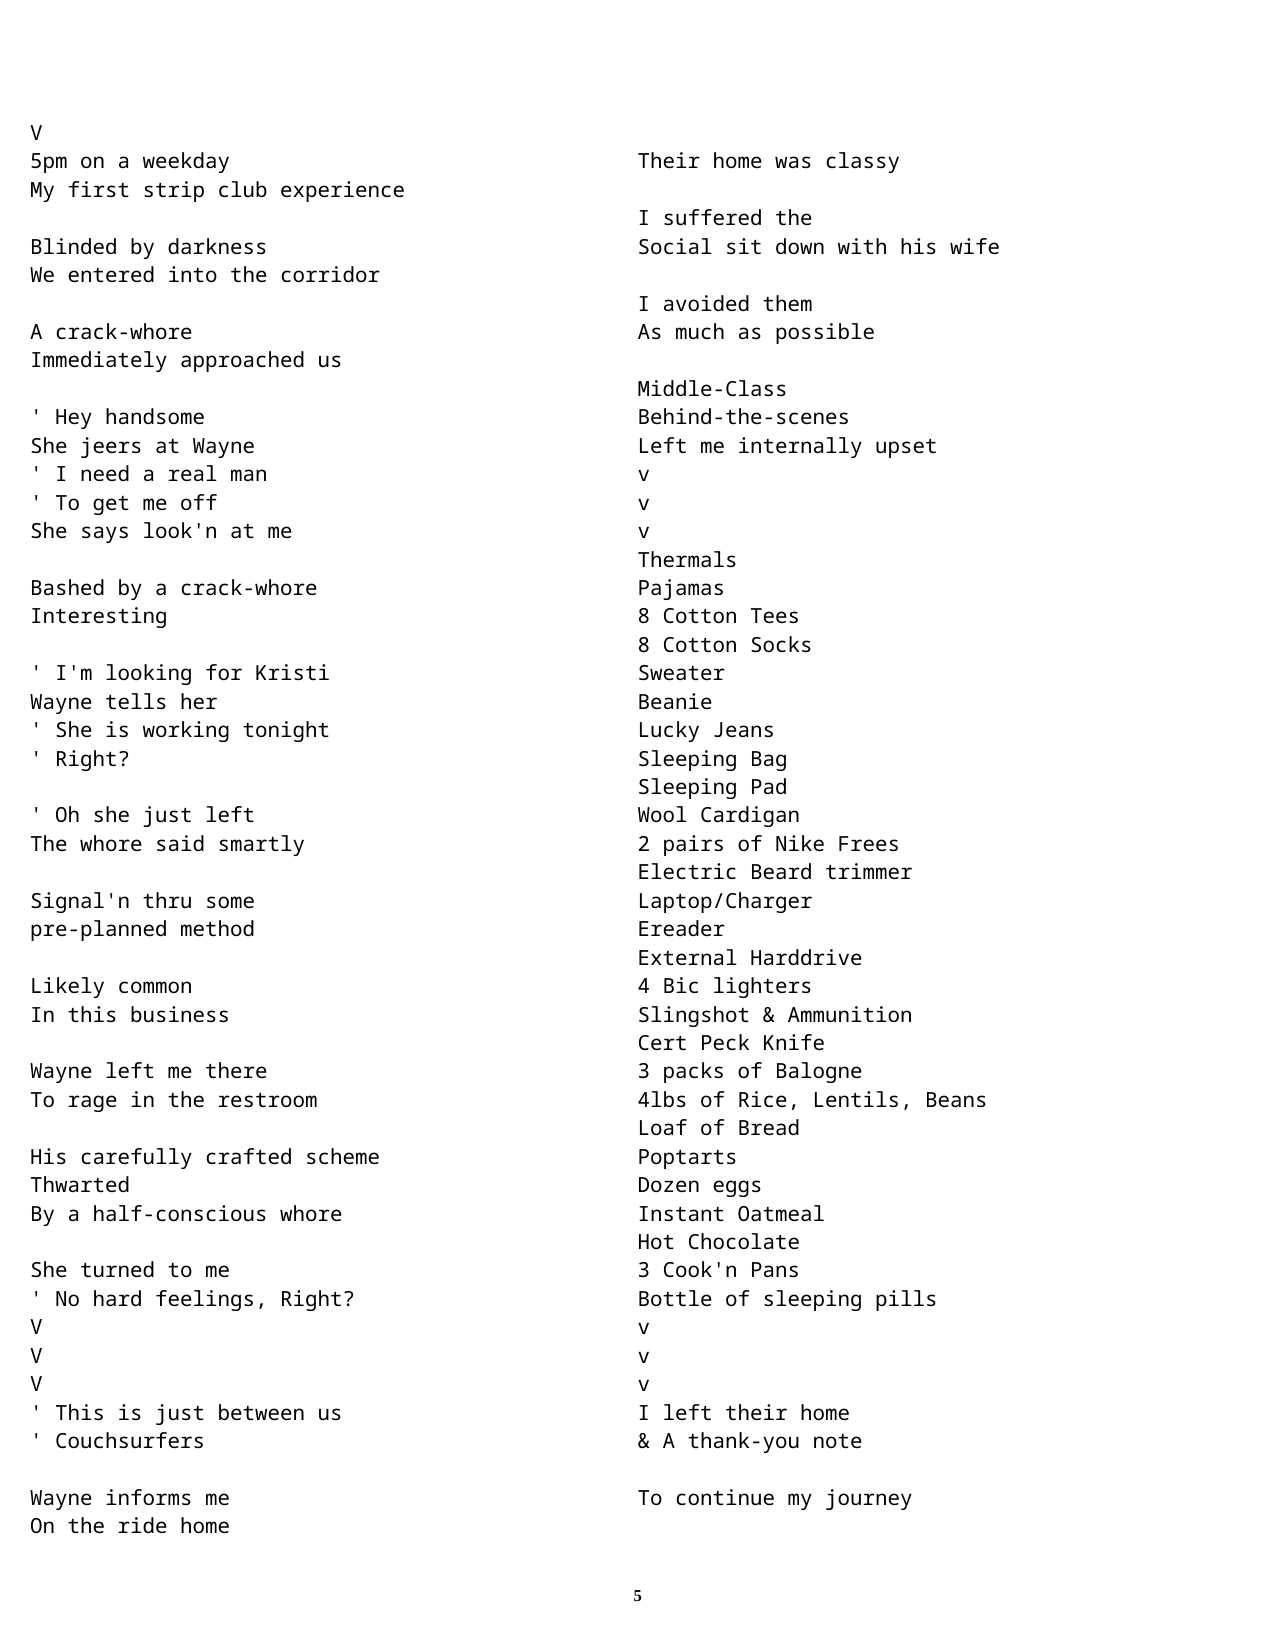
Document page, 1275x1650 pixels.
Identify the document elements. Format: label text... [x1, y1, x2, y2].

text Behind-the-scenes [637, 402, 1245, 431]
text Their home was classy [637, 147, 1245, 175]
text She turned to me [30, 1256, 637, 1284]
text Signal'n thru some [30, 886, 637, 914]
text Bottle of sleeping pills [637, 1284, 1245, 1312]
text V [30, 1312, 637, 1341]
text On the ride home [30, 1512, 637, 1540]
text Likely common [30, 971, 637, 1000]
text Poptarts [637, 1142, 1245, 1170]
text 4lbs of Rice, Lentils, Beans [637, 1085, 1245, 1113]
text The whore said smartly [30, 829, 637, 857]
text 8 Cotton Tees [637, 602, 1245, 630]
text Hot Chocolate [637, 1227, 1245, 1256]
text External Harddrive [637, 943, 1245, 971]
text ' No hard feelings, Right? [30, 1284, 637, 1312]
text To rage in the restroom [30, 1085, 637, 1113]
text v [637, 488, 1245, 516]
text Electric Beard trimmer [637, 857, 1245, 886]
text v [637, 1312, 1245, 1341]
text Immediately approached us [30, 346, 637, 374]
text ' I need a real man [30, 459, 637, 488]
text ' To get me off [30, 488, 637, 516]
text Wool Cardigan [637, 801, 1245, 829]
text v [637, 459, 1245, 488]
text In this business [30, 1000, 637, 1028]
text Middle-Class [637, 374, 1245, 402]
text By a half-conscious whore [30, 1199, 637, 1227]
text Pajamas [637, 573, 1245, 602]
text Instant Oatmeal [637, 1199, 1245, 1227]
text A crack-whore [30, 317, 637, 346]
text Wayne tells her [30, 687, 637, 715]
text Cert Peck Knife [637, 1028, 1245, 1057]
text Slingshot & Ammunition [637, 1000, 1245, 1028]
text v [637, 1369, 1245, 1398]
text Thwarted [30, 1170, 637, 1199]
text Wayne left me there [30, 1057, 637, 1085]
text V [30, 1341, 637, 1369]
text 4 Bic lighters [637, 971, 1245, 1000]
text I avoided them [637, 289, 1245, 317]
text Loaf of Bread [637, 1113, 1245, 1142]
text v [637, 1341, 1245, 1369]
text Bashed by a crack-whore [30, 573, 637, 602]
text 2 pairs of Nike Frees [637, 829, 1245, 857]
text 8 Cotton Socks [637, 630, 1245, 658]
text Sweater [637, 658, 1245, 687]
text She jeers at Wayne [30, 431, 637, 459]
text My first strip club experience [30, 175, 637, 203]
text Beanie [637, 687, 1245, 715]
text I suffered the [637, 203, 1245, 232]
text Social sit down with his wife [637, 232, 1245, 260]
text Sleeping Pad [637, 772, 1245, 801]
text Interesting [30, 602, 637, 630]
text Lucky Jeans [637, 715, 1245, 744]
text She says look'n at me [30, 516, 637, 545]
text As much as possible [637, 317, 1245, 346]
text Thermals [637, 545, 1245, 573]
text His carefully crafted scheme [30, 1142, 637, 1170]
text Dozen eggs [637, 1170, 1245, 1199]
text 3 packs of Balogne [637, 1057, 1245, 1085]
text V [30, 118, 637, 147]
text ' Hey handsome [30, 402, 637, 431]
text ' Oh she just left [30, 801, 637, 829]
text ' Right? [30, 744, 637, 772]
text V [30, 1369, 637, 1398]
text Ereader [637, 914, 1245, 943]
text v [637, 516, 1245, 545]
text ' This is just between us [30, 1398, 637, 1426]
text To continue my journey [637, 1483, 1245, 1512]
text ' Couchsurfers [30, 1426, 637, 1455]
text pre-planned method [30, 914, 637, 943]
text ' She is working tonight [30, 715, 637, 744]
text Blinded by darkness [30, 232, 637, 260]
text Wayne informs me [30, 1483, 637, 1512]
text & A thank-you note [637, 1426, 1245, 1455]
text Laptop/Charger [637, 886, 1245, 914]
text ' I'm looking for Kristi [30, 658, 637, 687]
text I left their home [637, 1398, 1245, 1426]
text 5pm on a weekday [30, 147, 637, 175]
text We entered into the corridor [30, 260, 637, 289]
text Left me internally upset [637, 431, 1245, 459]
text Sleeping Bag [637, 744, 1245, 772]
text 3 Cook'n Pans [637, 1256, 1245, 1284]
